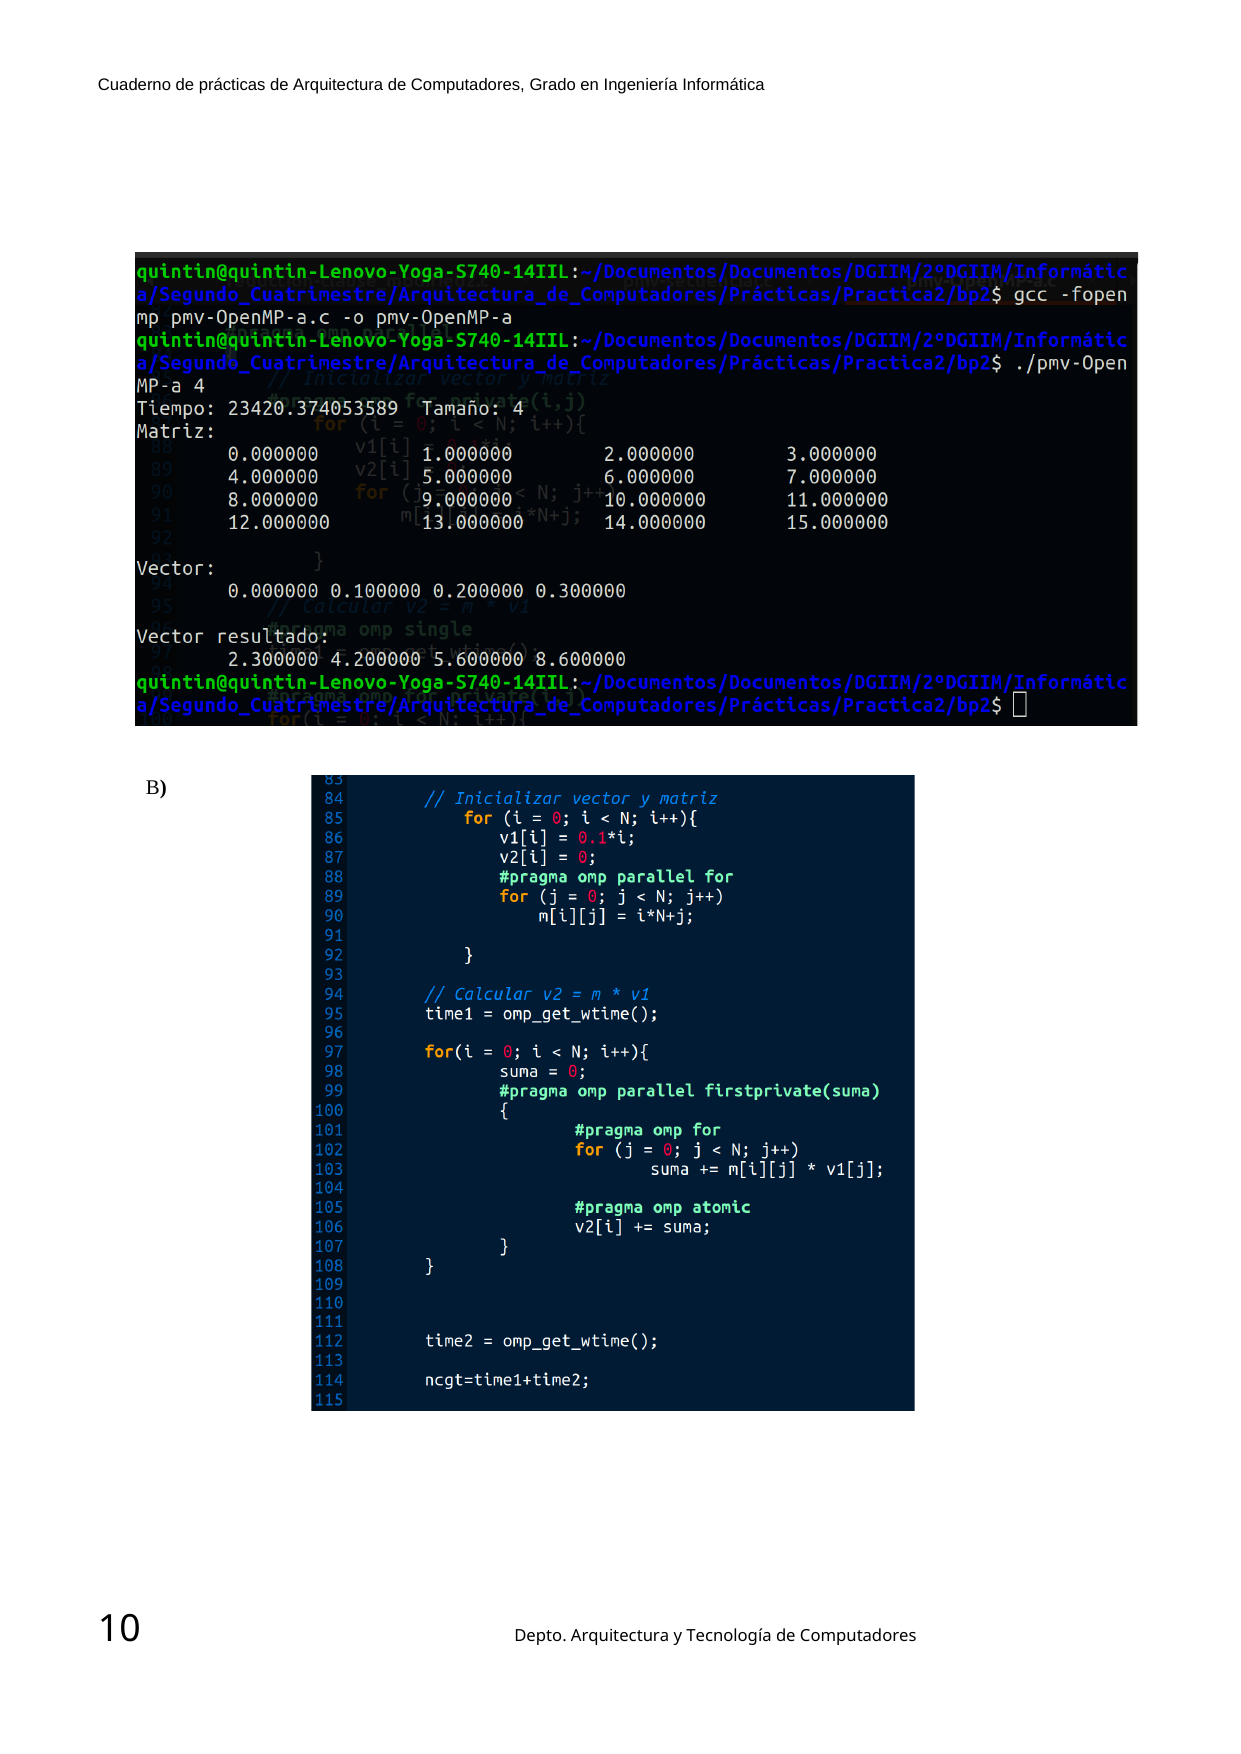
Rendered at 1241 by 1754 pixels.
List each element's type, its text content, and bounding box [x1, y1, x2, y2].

picture [135, 252, 1139, 726]
picture [311, 775, 915, 1411]
list [915, 775, 1138, 799]
list B) [135, 775, 311, 799]
